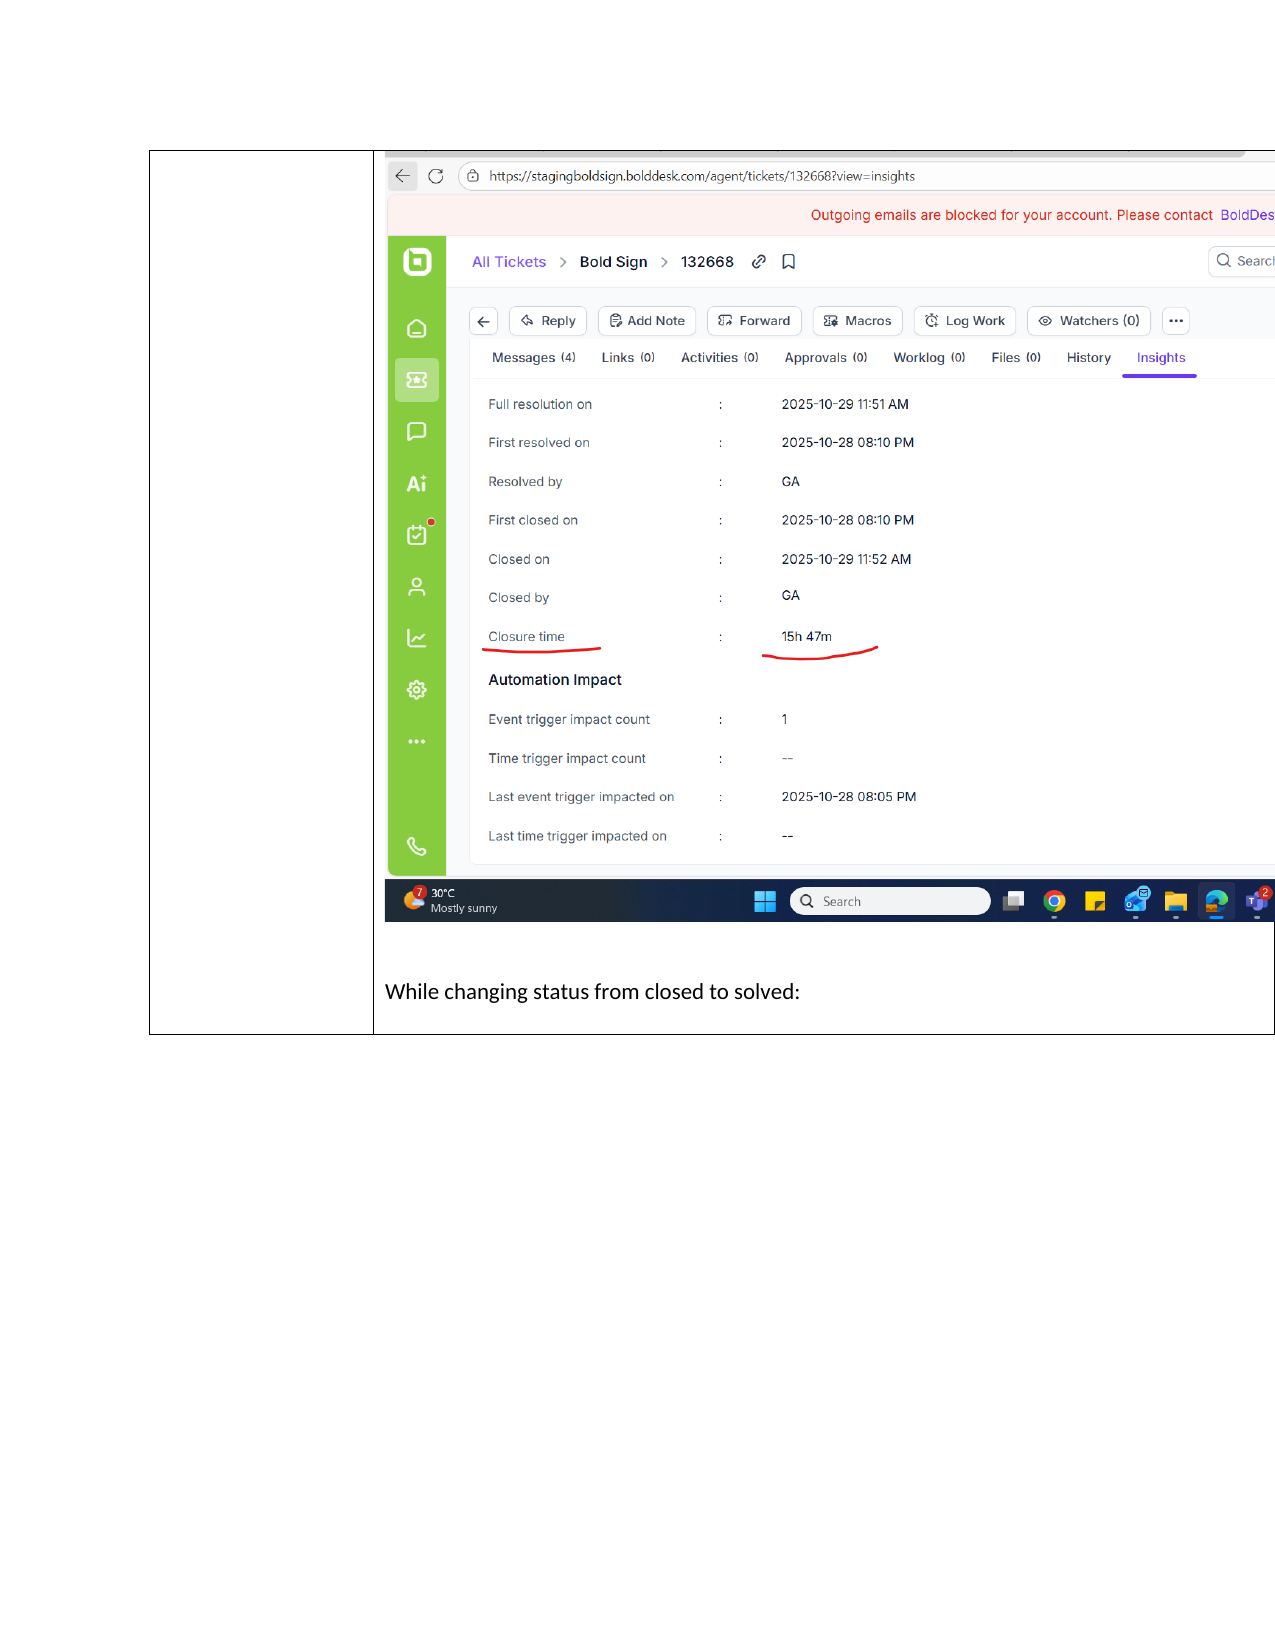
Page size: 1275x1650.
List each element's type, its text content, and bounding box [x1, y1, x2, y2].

table_cell While changing status from closed to solved: [374, 151, 1274, 1033]
table_cell [150, 151, 373, 1033]
